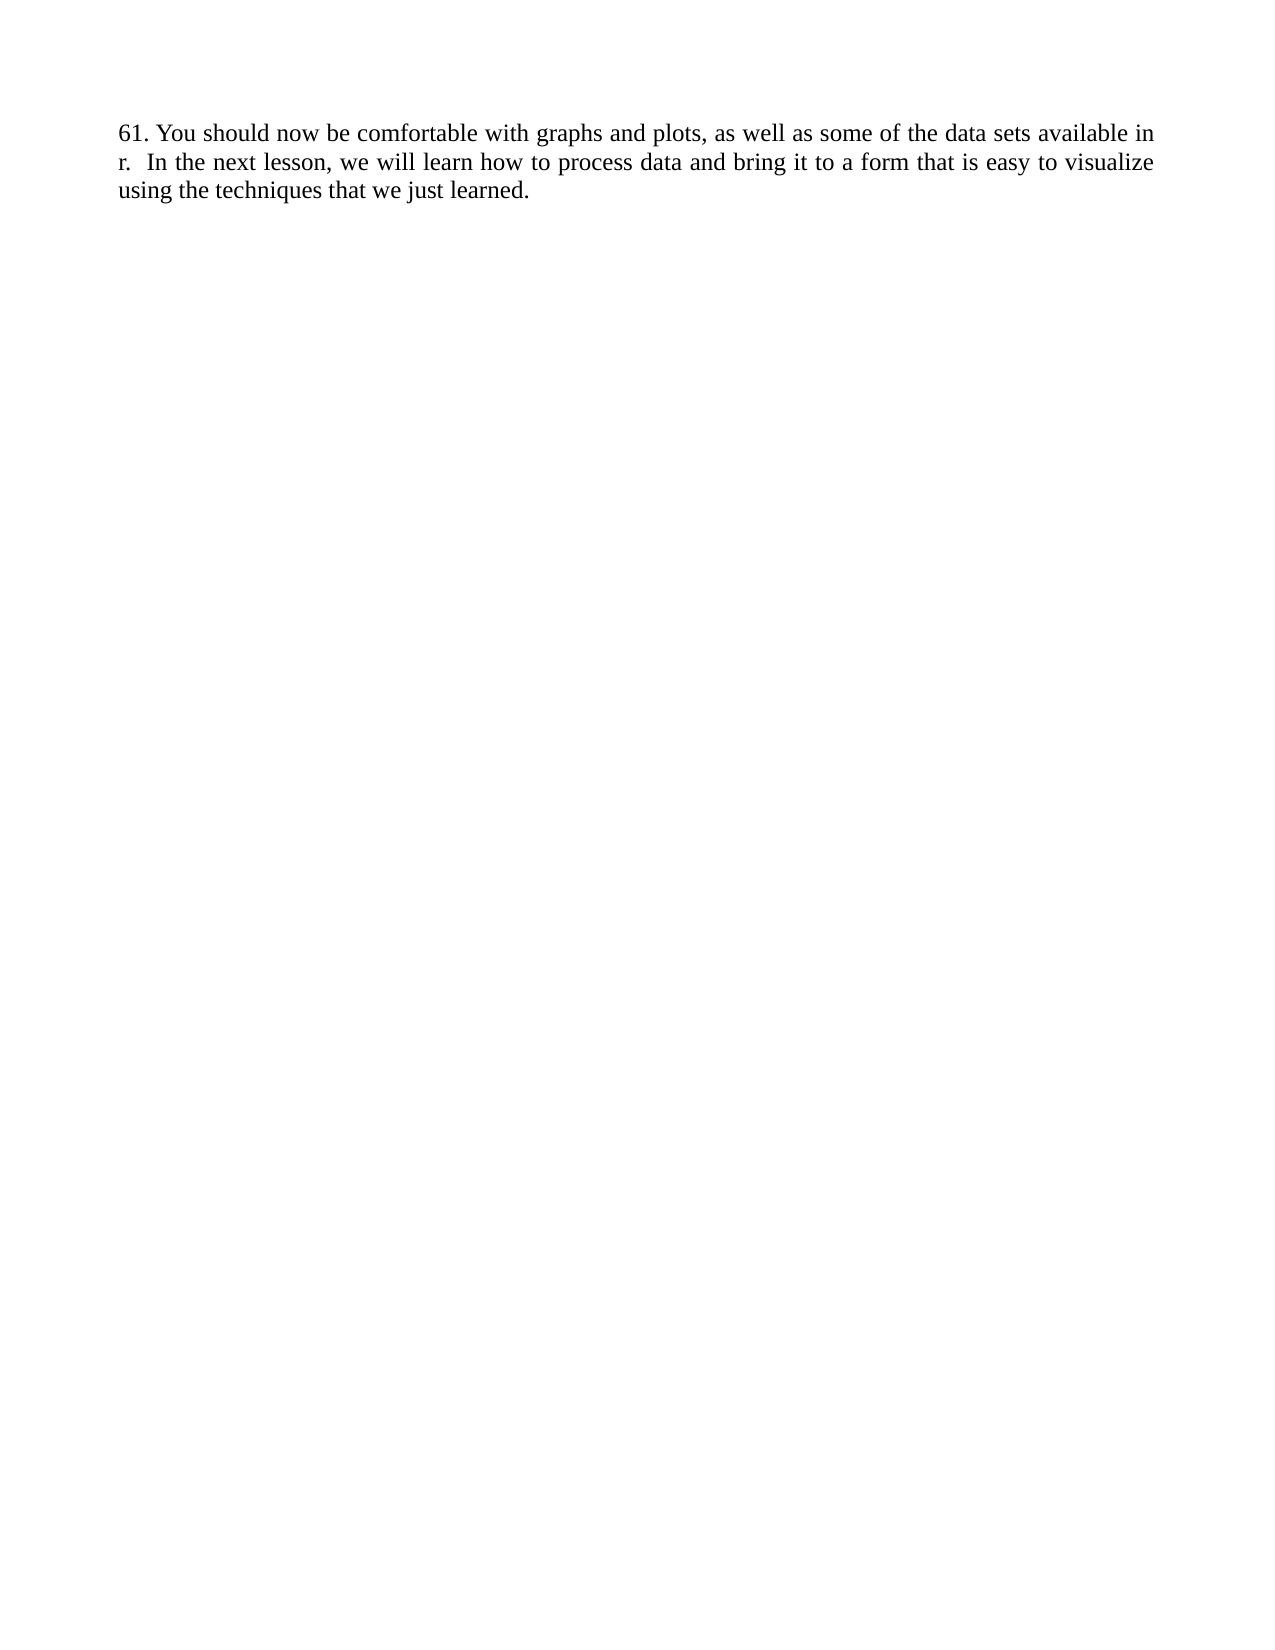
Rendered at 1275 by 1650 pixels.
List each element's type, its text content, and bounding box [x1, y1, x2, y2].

text 61. You should now be comfortable with graphs and plots, as well as some of the data sets available in r. In the next lesson, we will learn how to process data and bring it to a form that is easy to visualize using the techniques that we just learned. [118, 118, 1157, 204]
